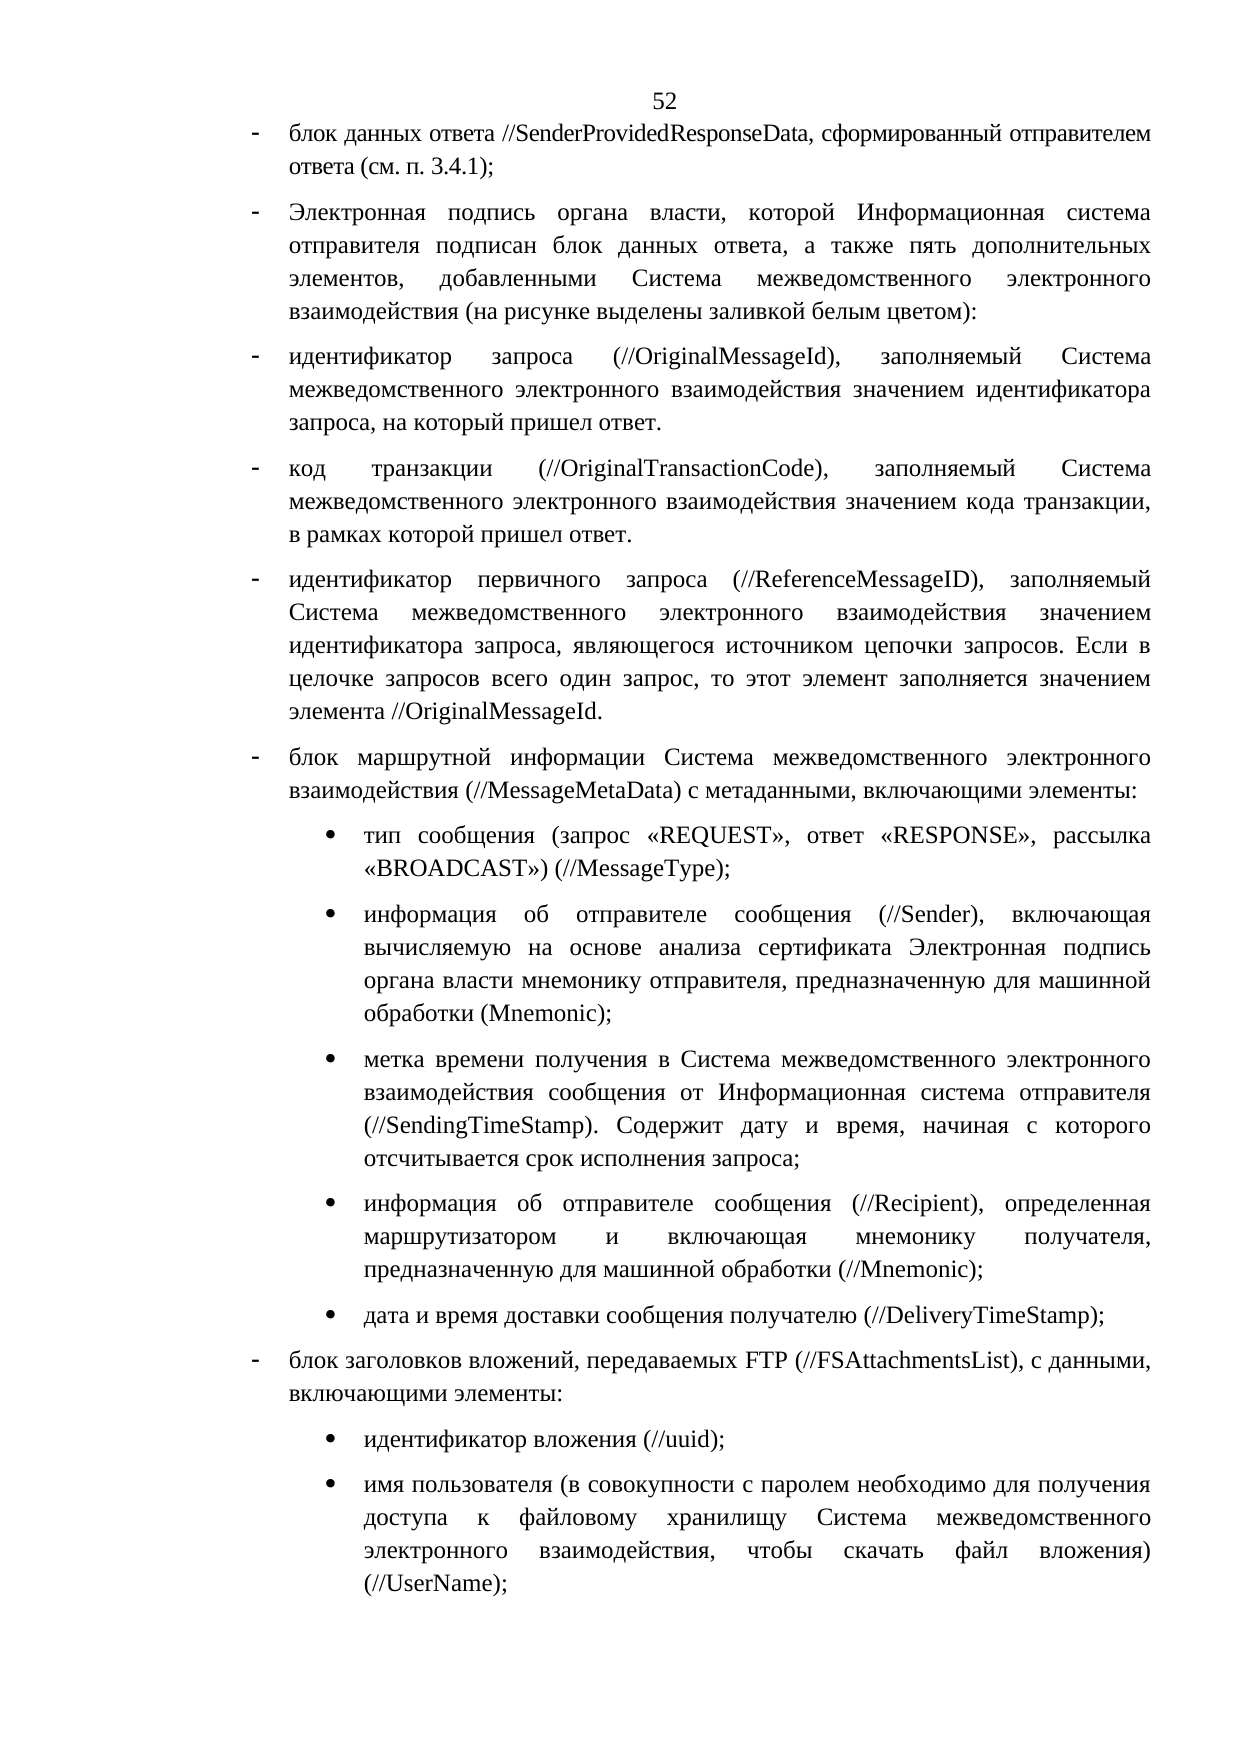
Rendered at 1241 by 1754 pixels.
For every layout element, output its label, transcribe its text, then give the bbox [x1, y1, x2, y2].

list метка времени получения в Система межведомственного электронного взаимодействия сообщения от Информационная система отправителя (//SendingTimeStamp). Содержит дату и время, начиная с которого отсчитывается срок исполнения запроса; [326, 1044, 1152, 1171]
list идентификатор первичного запроса (//ReferenceMessageID), заполняемый Система межведомственного электронного взаимодействия значением идентификатора запроса, являющегося источником цепочки запросов. Если в целочке запросов всего один запрос, то этот элемент заполняется значением элемента //OriginalMessageId. [251, 564, 1152, 725]
list информация об отправителе сообщения (//Recipient), определенная маршрутизатором и включающая мнемонику получателя, предназначенную для машинной обработки (//Mnemonic); [326, 1188, 1152, 1283]
list тип сообщения (запрос «REQUEST», ответ «RESPONSE», рассылка «BROADCAST») (//MessageType); [326, 821, 1152, 882]
list имя пользователя (в совокупности с паролем необходимо для получения доступа к файловому хранилищу Система межведомственного электронного взаимодействия, чтобы скачать файл вложения) (//UserName); [326, 1469, 1152, 1597]
list блок маршрутной информации Система межведомственного электронного взаимодействия (//MessageMetaData) с метаданными, включающими элементы: [251, 742, 1152, 804]
list идентификатор запроса (//OriginalMessageId), заполняемый Система межведомственного электронного взаимодействия значением идентификатора запроса, на который пришел ответ. [251, 341, 1152, 436]
list идентификатор вложения (//uuid); [326, 1424, 1152, 1453]
list код транзакции (//OriginalTransactionCode), заполняемый Система межведомственного электронного взаимодействия значением кода транзакции, в рамках которой пришел ответ. [251, 453, 1152, 548]
list Электронная подпись органа власти, которой Информационная система отправителя подписан блок данных ответа, а также пять дополнительных элементов, добавленными Система межведомственного электронного взаимодействия (на рисунке выделены заливкой белым цветом): [251, 197, 1152, 324]
list блок данных ответа //SenderProvidedResponseData, сформированный отправителем ответа (см. п. 3.4.1); [251, 118, 1152, 180]
list блок заголовков вложений, передаваемых FTP (//FSAttachmentsList), с данными, включающими элементы: [251, 1345, 1152, 1407]
list дата и время доставки сообщения получателю (//DeliveryTimeStamp); [326, 1300, 1152, 1328]
list информация об отправителе сообщения (//Sender), включающая вычисляемую на основе анализа сертификата Электронная подпись органа власти мнемонику отправителя, предназначенную для машинной обработки (Mnemonic); [326, 899, 1152, 1027]
